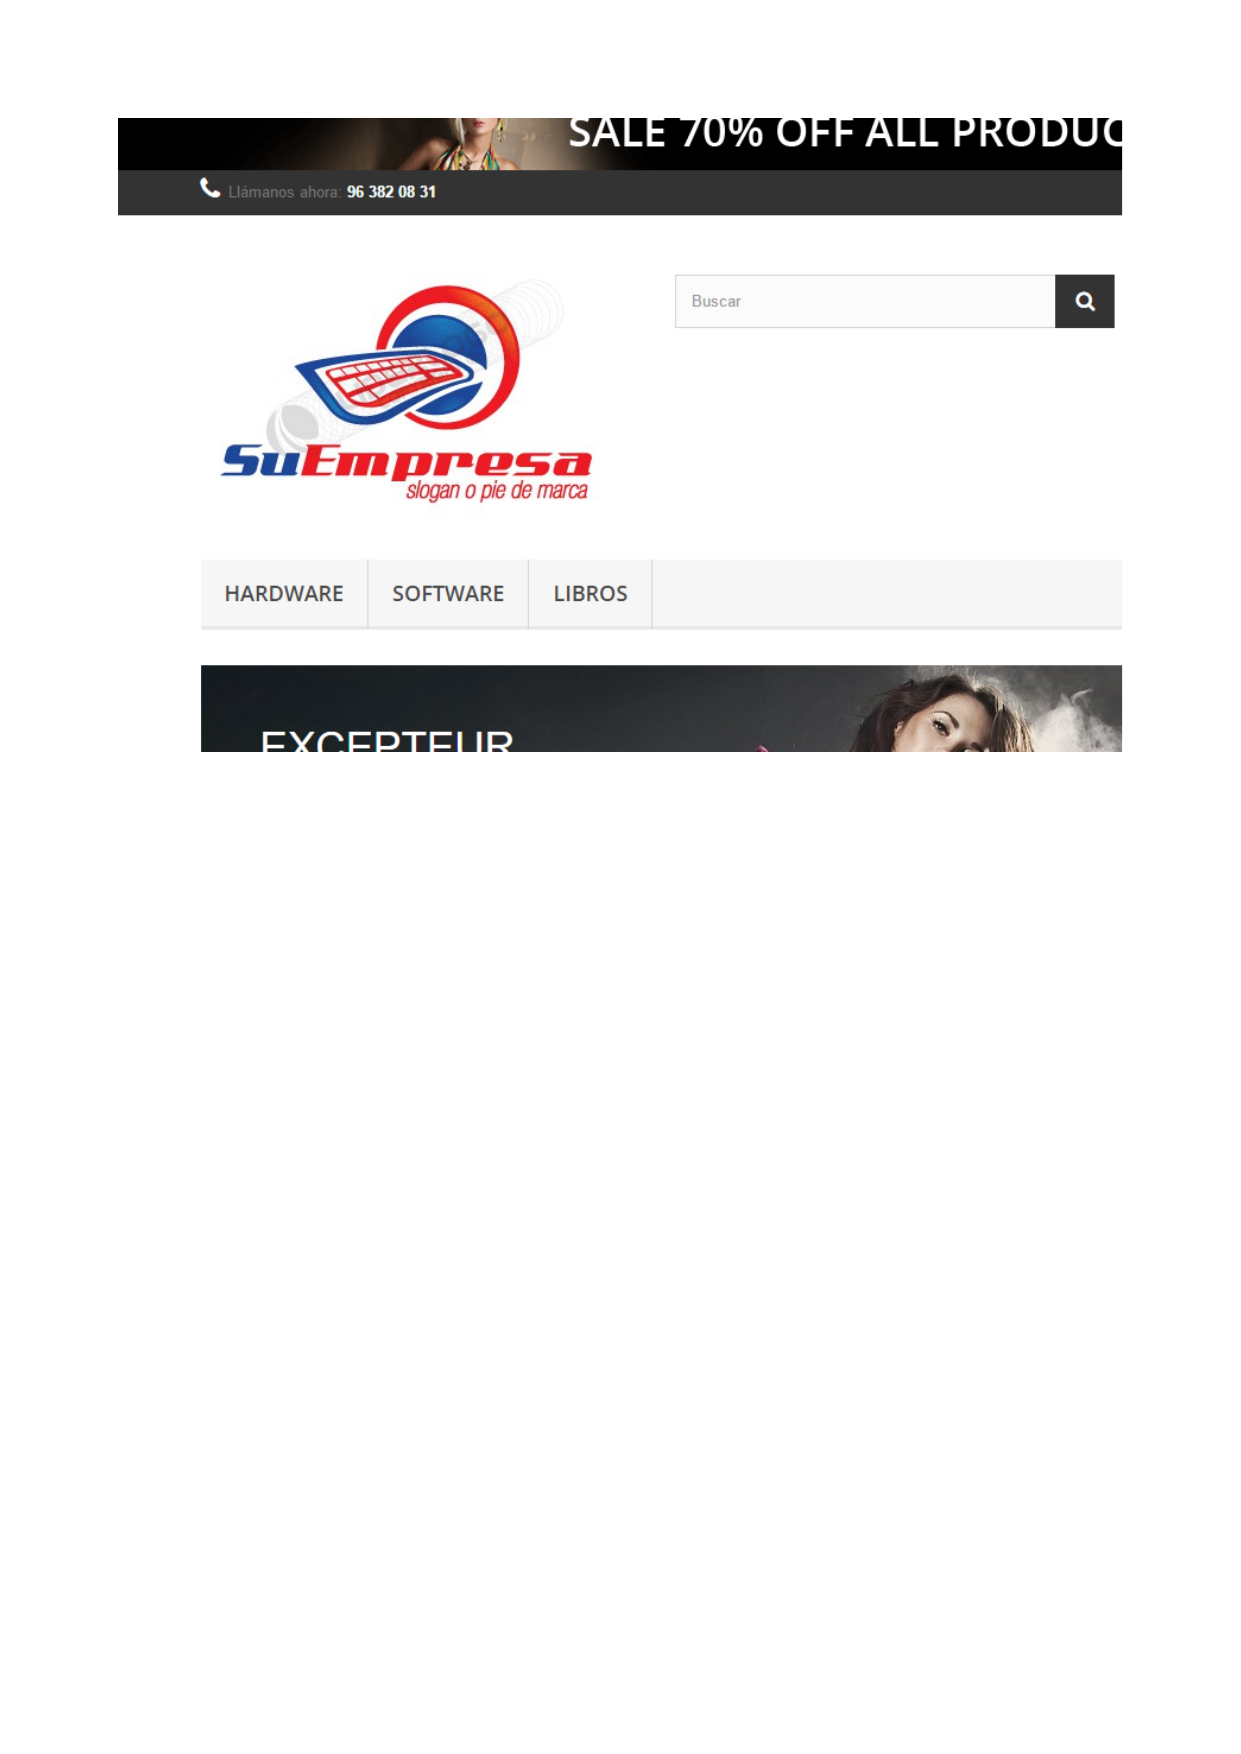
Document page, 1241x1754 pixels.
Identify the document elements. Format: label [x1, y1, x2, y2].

picture [118, 118, 1123, 752]
